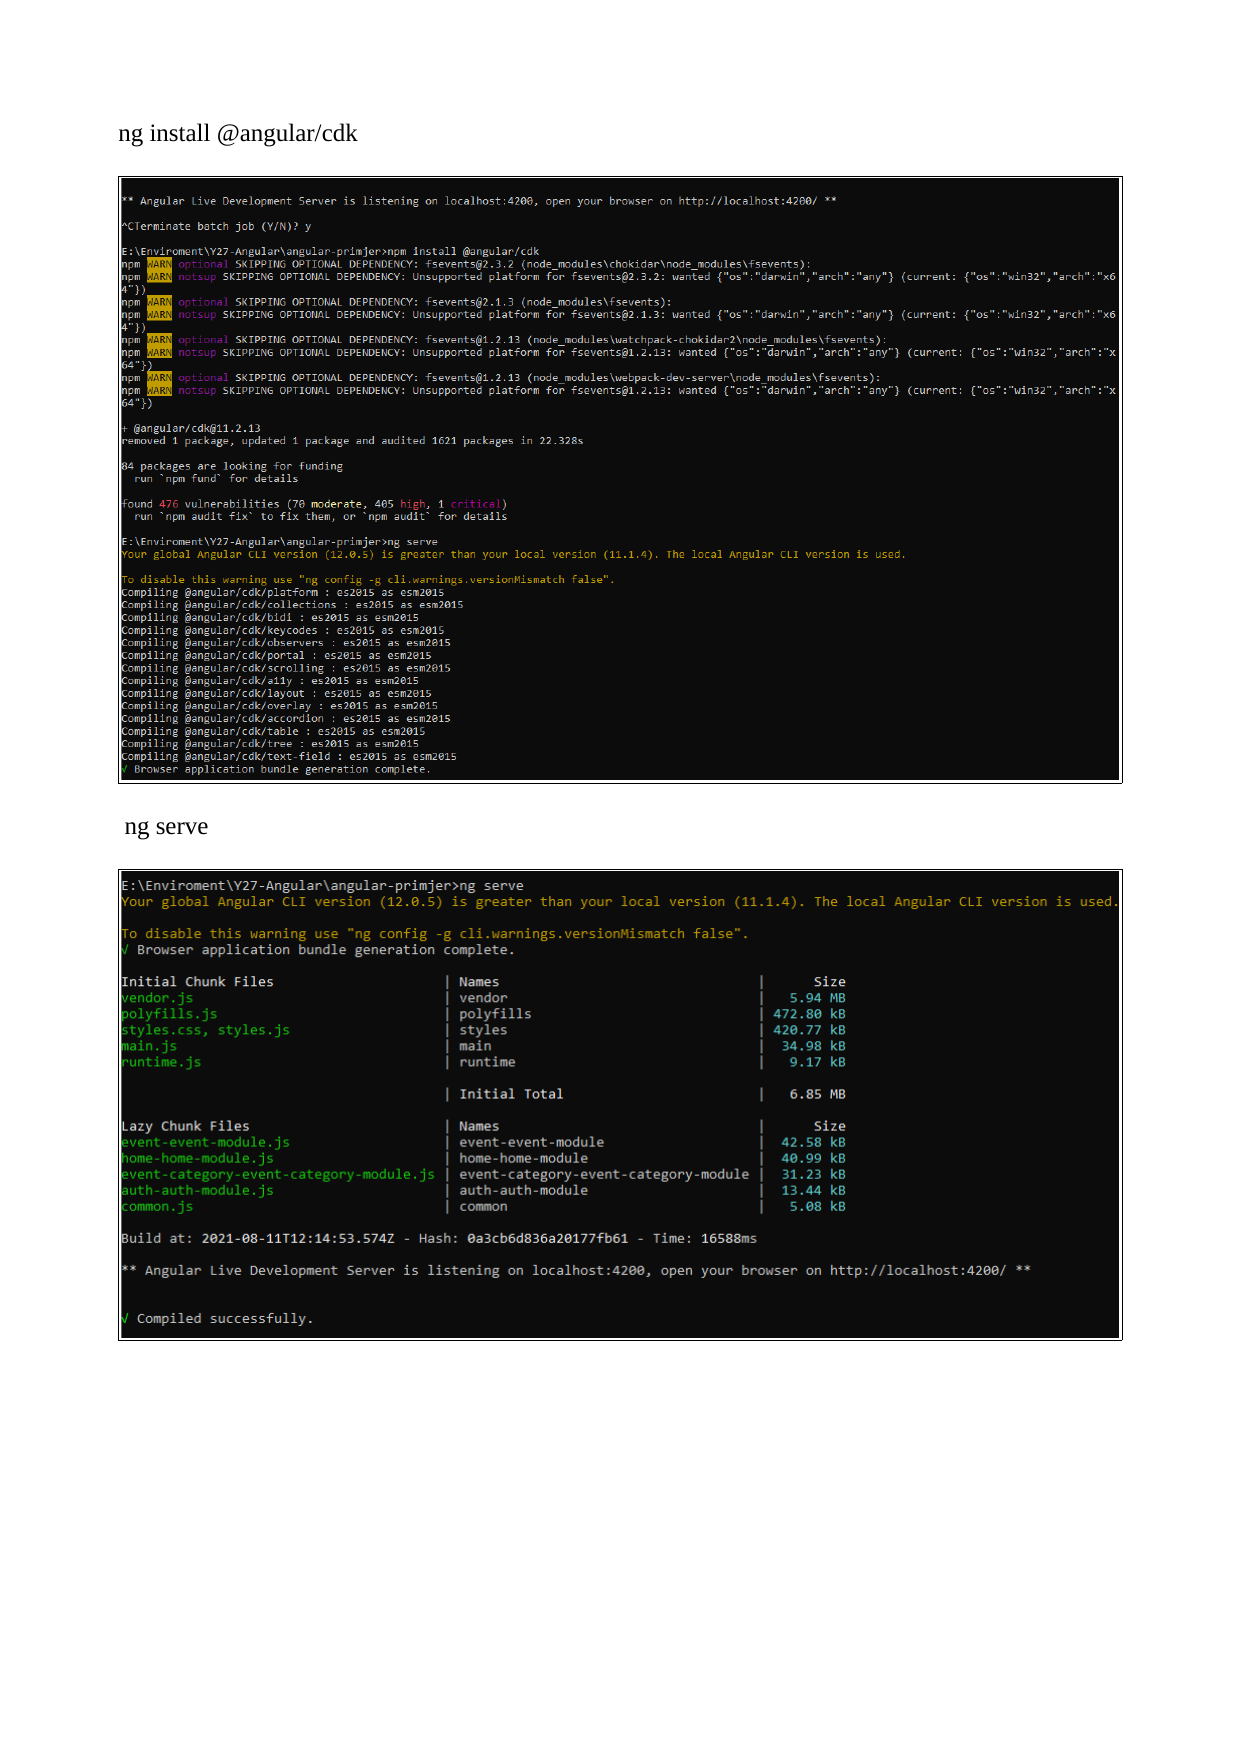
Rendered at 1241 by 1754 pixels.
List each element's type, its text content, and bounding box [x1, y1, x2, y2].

picture [121, 871, 1119, 1338]
picture [121, 178, 1119, 780]
text ng serve [118, 811, 1122, 840]
text ng install @angular/cdk [118, 118, 1122, 147]
